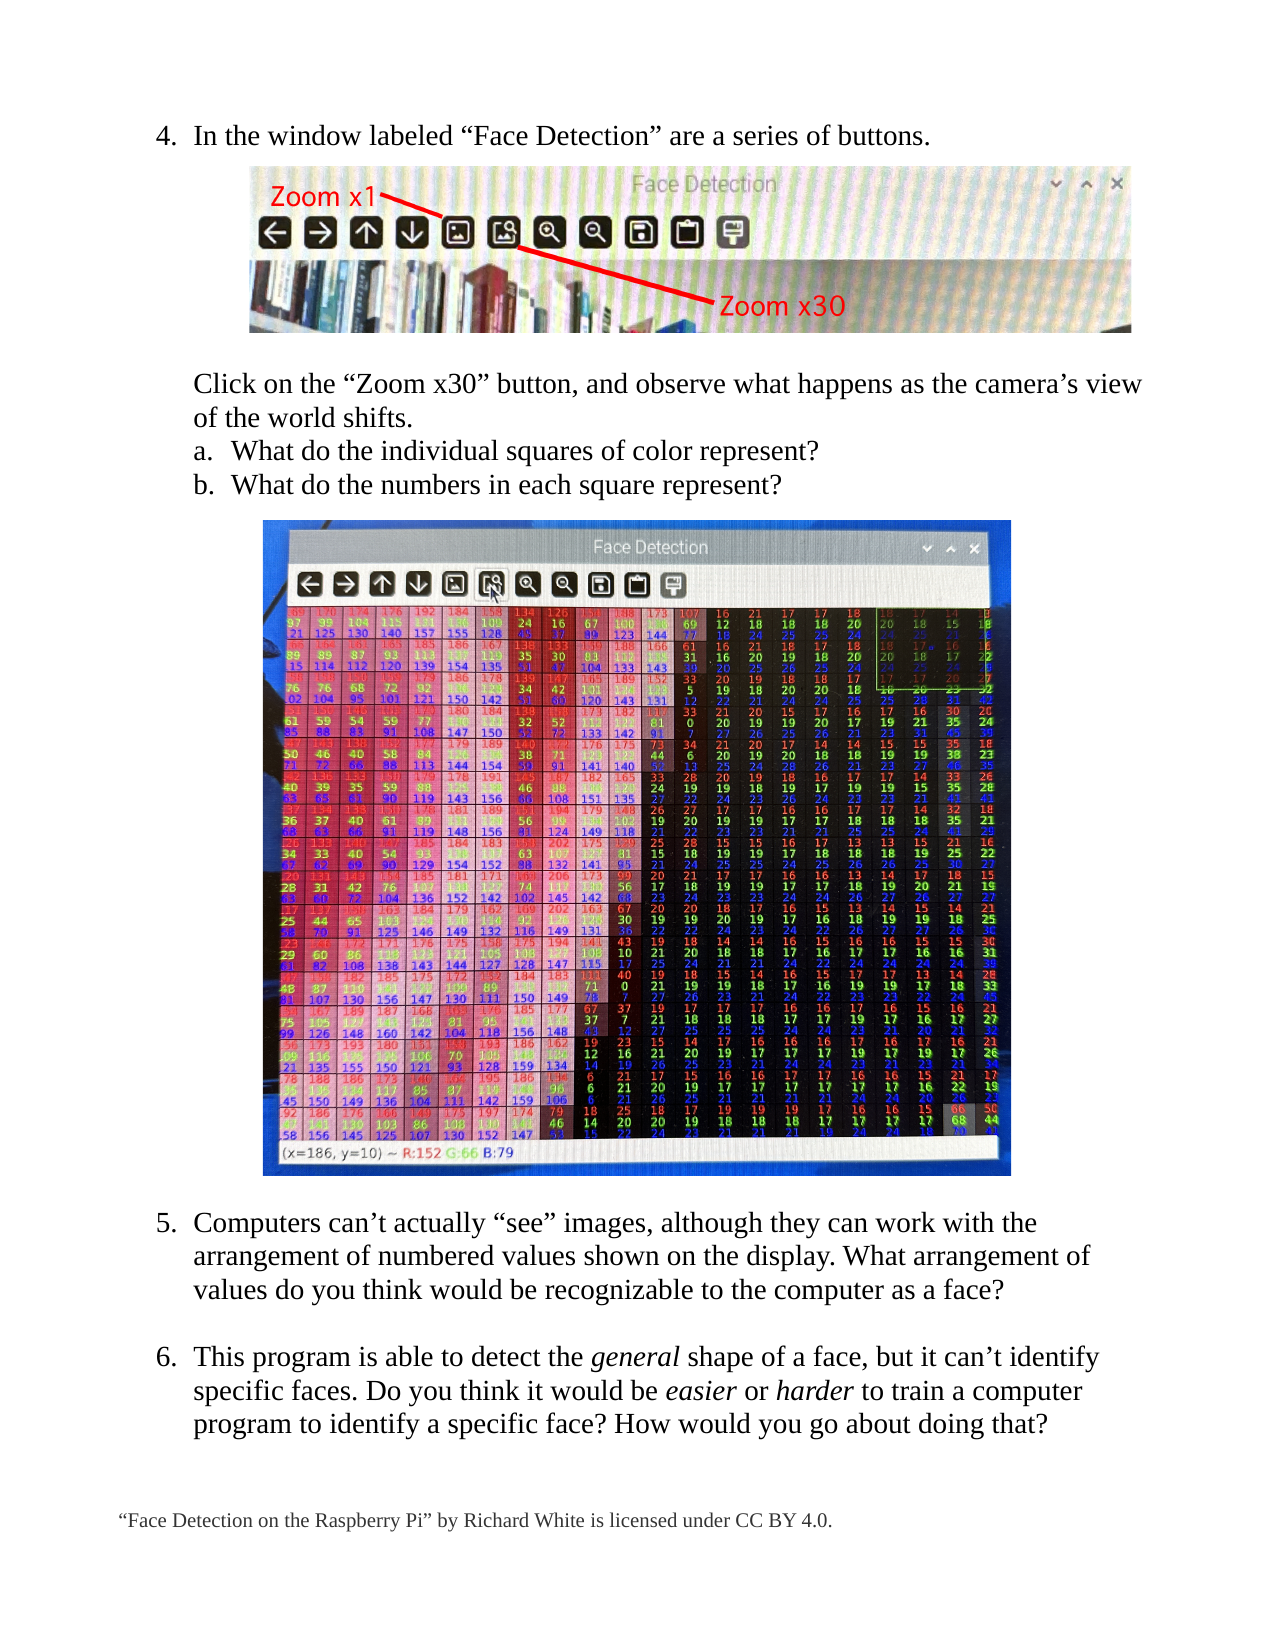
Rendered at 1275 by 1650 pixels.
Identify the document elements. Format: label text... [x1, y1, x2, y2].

list What do the numbers in each square represent? [193, 467, 1157, 1205]
list Computers can’t actually “see” images, although they can work with the arrangement of numbered values shown on the display. What arrangement of values do you think would be recognizable to the computer as a face? [156, 1205, 1157, 1339]
picture [249, 166, 1132, 333]
list This program is able to detect the general shape of a face, but it can’t identify specific faces. Do you think it would be easier or harder to train a computer program to identify a specific face? How would you go about doing that? [156, 1339, 1157, 1473]
list In the window labeled “Face Detection” are a series of buttons. Click on the “Zoom x30” button, and observe what happens as the camera’s view of the world shifts. [156, 118, 1157, 433]
list What do the individual squares of color represent? [193, 433, 1157, 467]
picture [262, 520, 1012, 1176]
